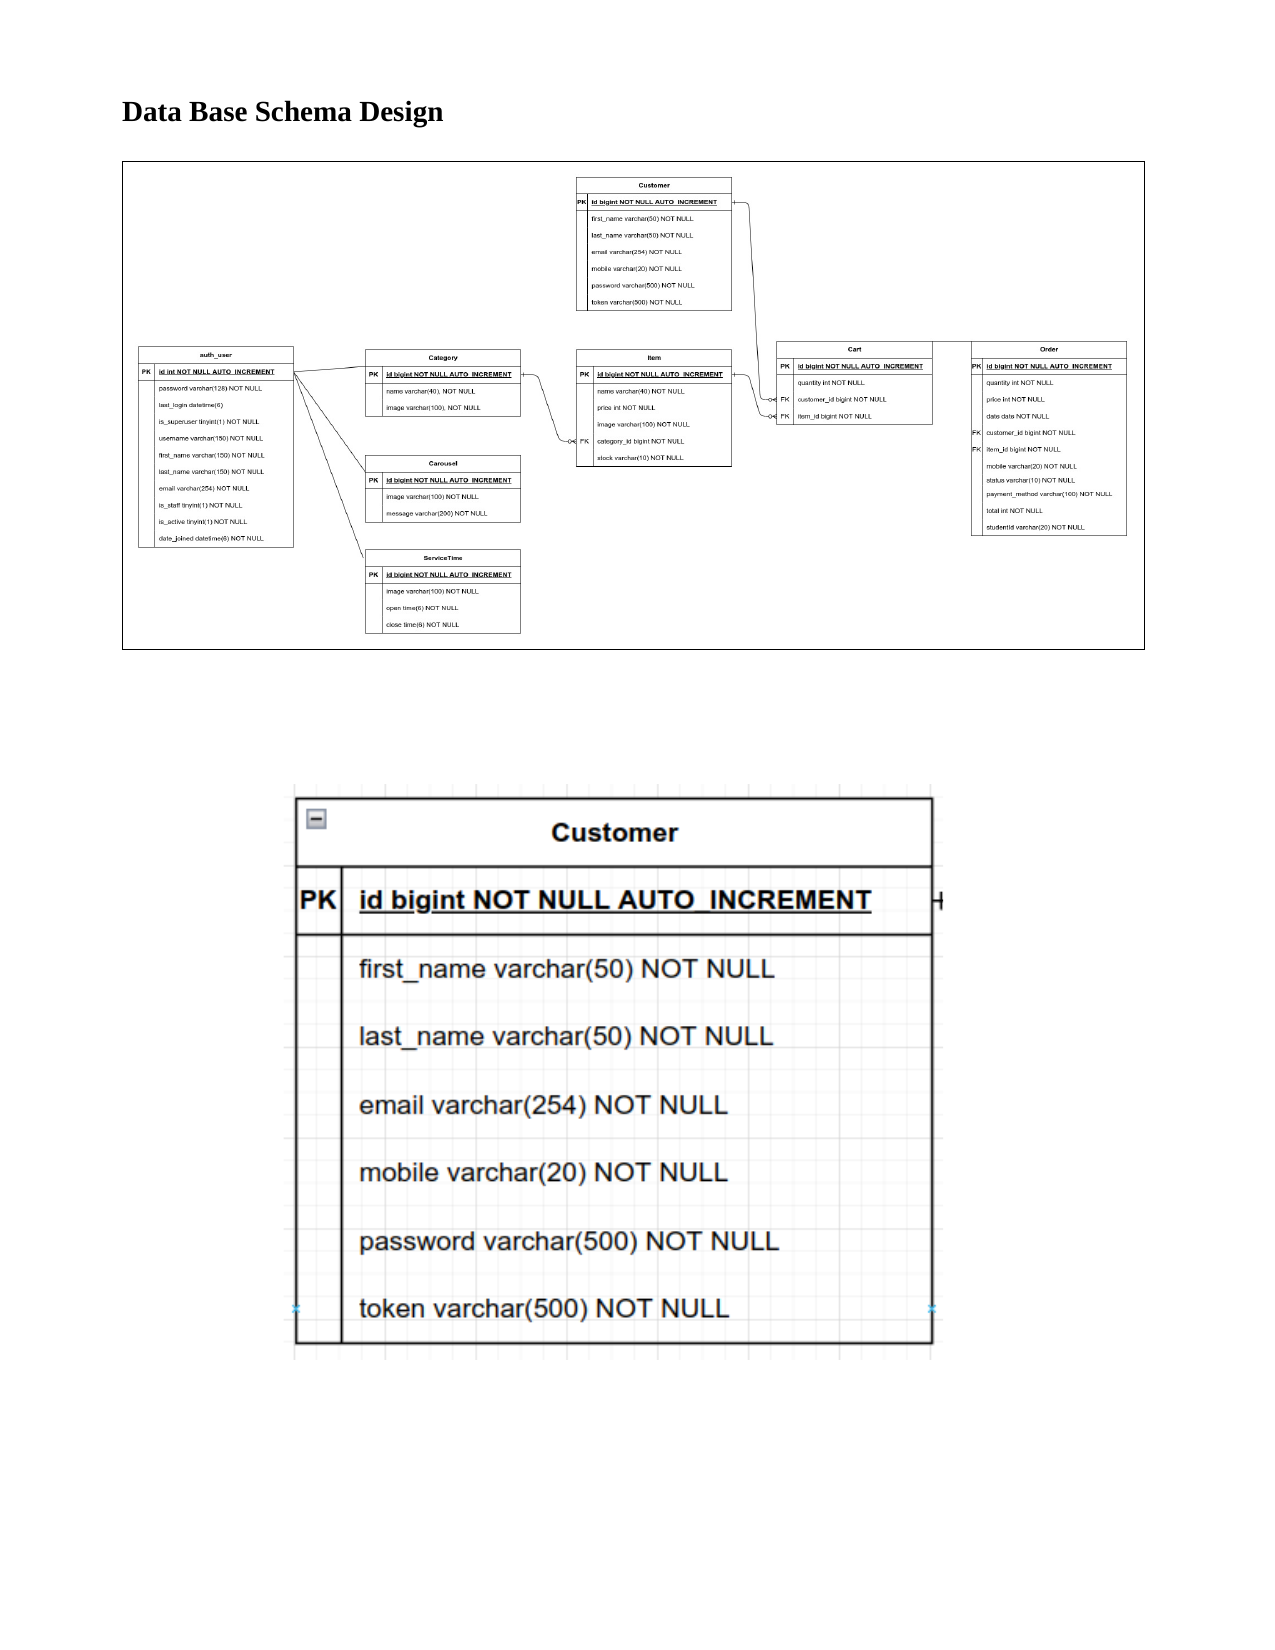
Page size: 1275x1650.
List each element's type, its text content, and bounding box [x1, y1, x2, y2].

picture [123, 162, 1144, 649]
picture [283, 784, 944, 1360]
text Data Base Schema Design [122, 94, 1144, 127]
